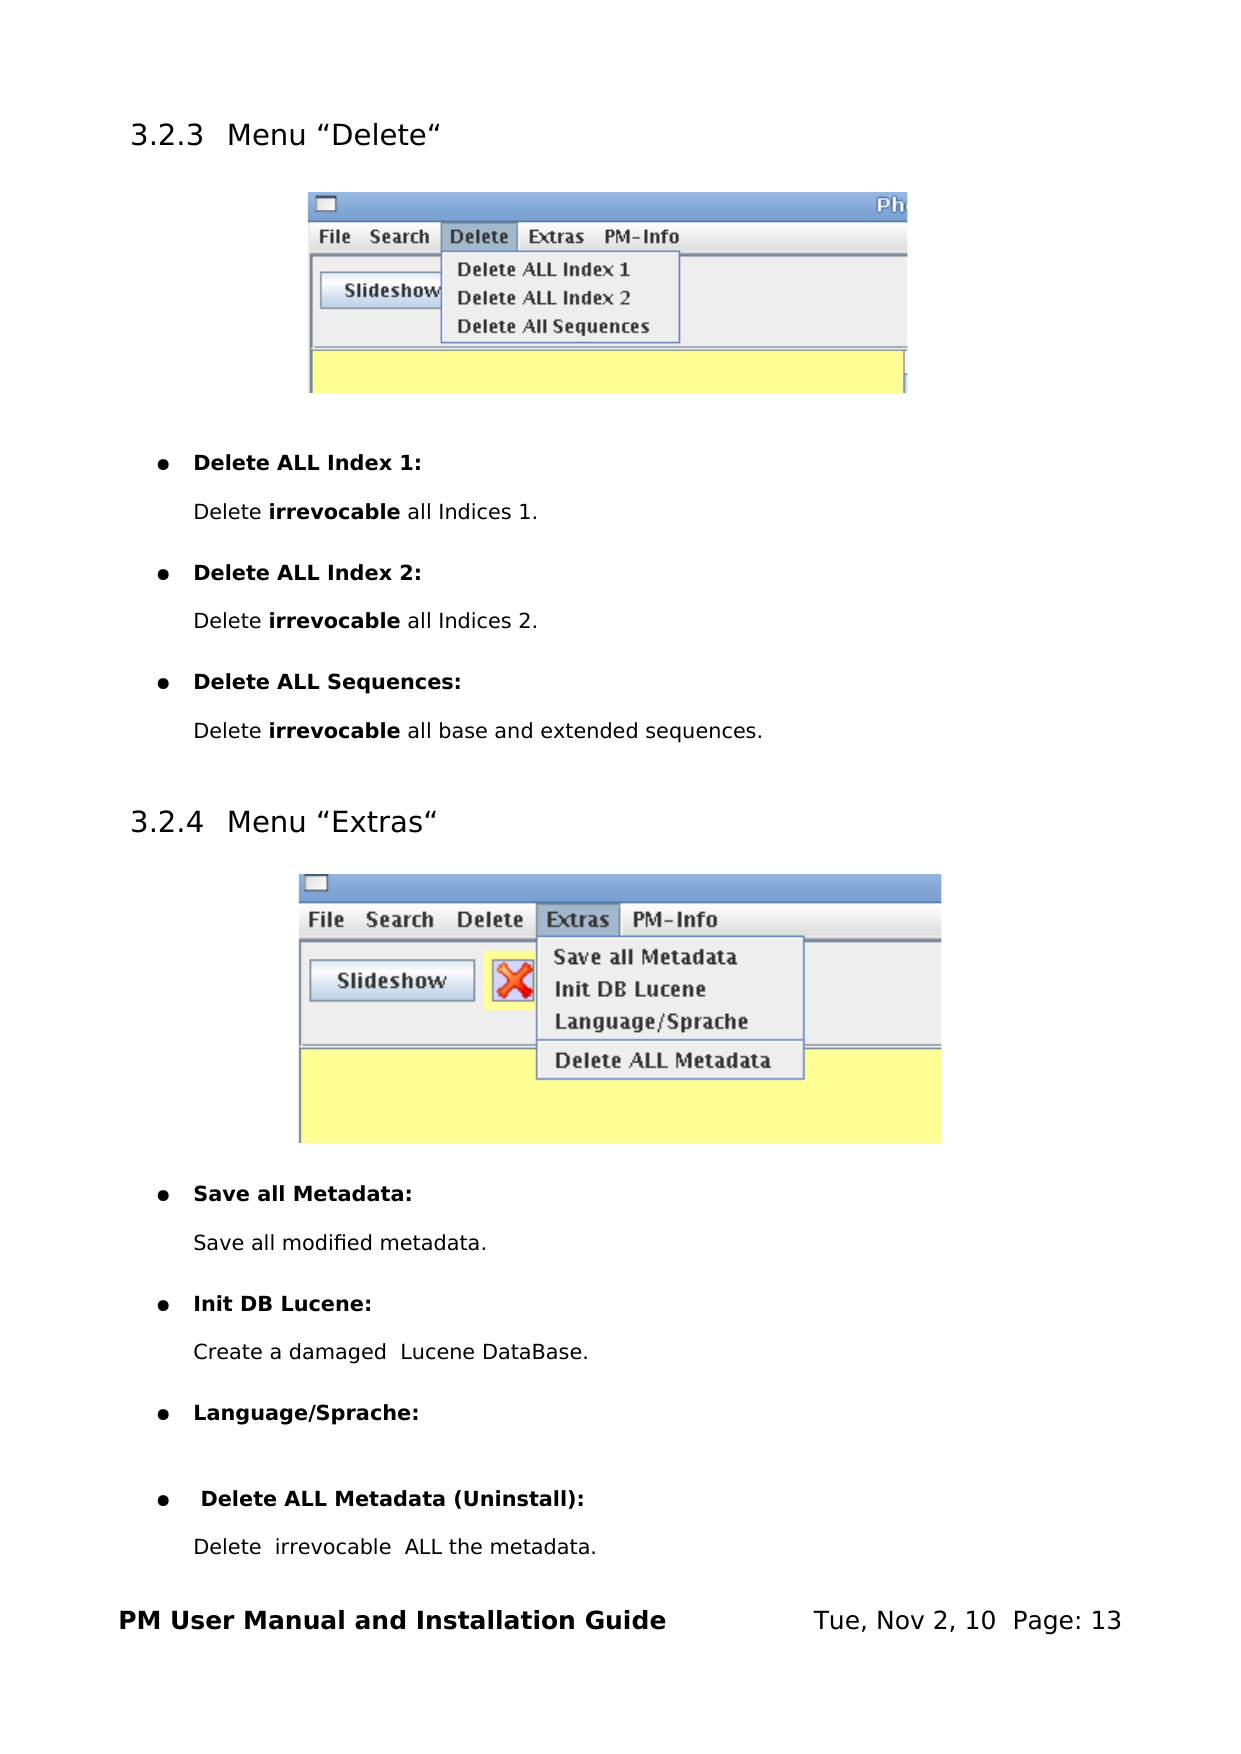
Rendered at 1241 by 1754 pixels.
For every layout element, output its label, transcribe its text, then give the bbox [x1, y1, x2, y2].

list Language/Sprache: [156, 1401, 1122, 1474]
list Save all Metadata: Save all modified metadata. [156, 1182, 1122, 1279]
subtitle Menu “Extras“ [130, 805, 1122, 839]
picture [307, 192, 908, 393]
list Delete ALL Metadata (Uninstall): Delete irrevocable ALL the metadata. [156, 1487, 1122, 1559]
list Delete ALL Sequences: Delete irrevocable all base and extended sequences. [156, 670, 1122, 767]
list Init DB Lucene: Create a damaged Lucene DataBase. [156, 1292, 1122, 1389]
list Delete ALL Index 1: Delete irrevocable all Indices 1. [156, 451, 1122, 548]
picture [298, 874, 942, 1143]
list Delete ALL Index 2: Delete irrevocable all Indices 2. [156, 561, 1122, 658]
subtitle Menu “Delete“ [130, 118, 1122, 152]
